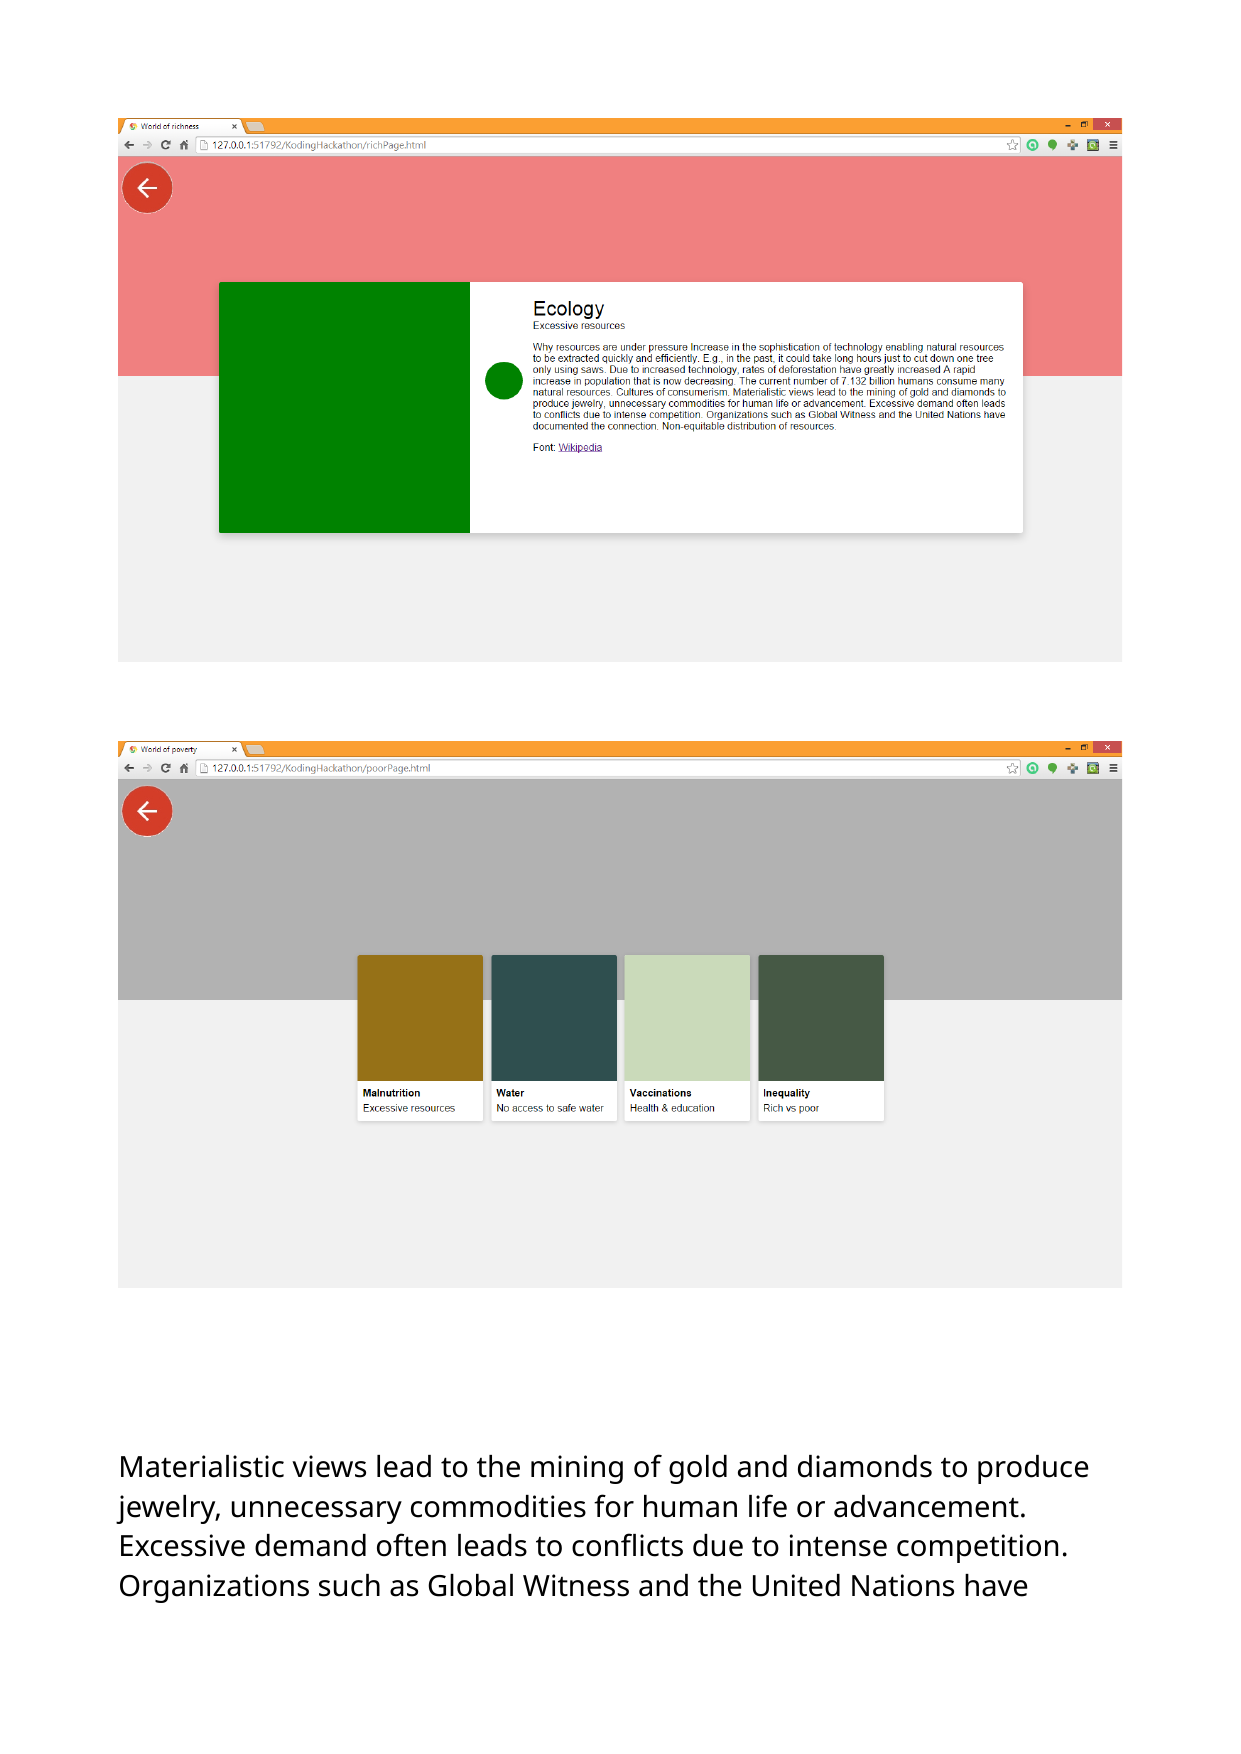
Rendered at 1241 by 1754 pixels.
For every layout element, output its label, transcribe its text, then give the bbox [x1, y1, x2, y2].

text Materialistic views lead to the mining of gold and diamonds to produce jewelry, unnecessary commodities for human life or advancement. Excessive demand often leads to conflicts due to intense competition. Organizations such as Global Witness and the United Nations have [118, 1446, 1122, 1605]
picture [118, 741, 1123, 1288]
picture [118, 118, 1123, 662]
